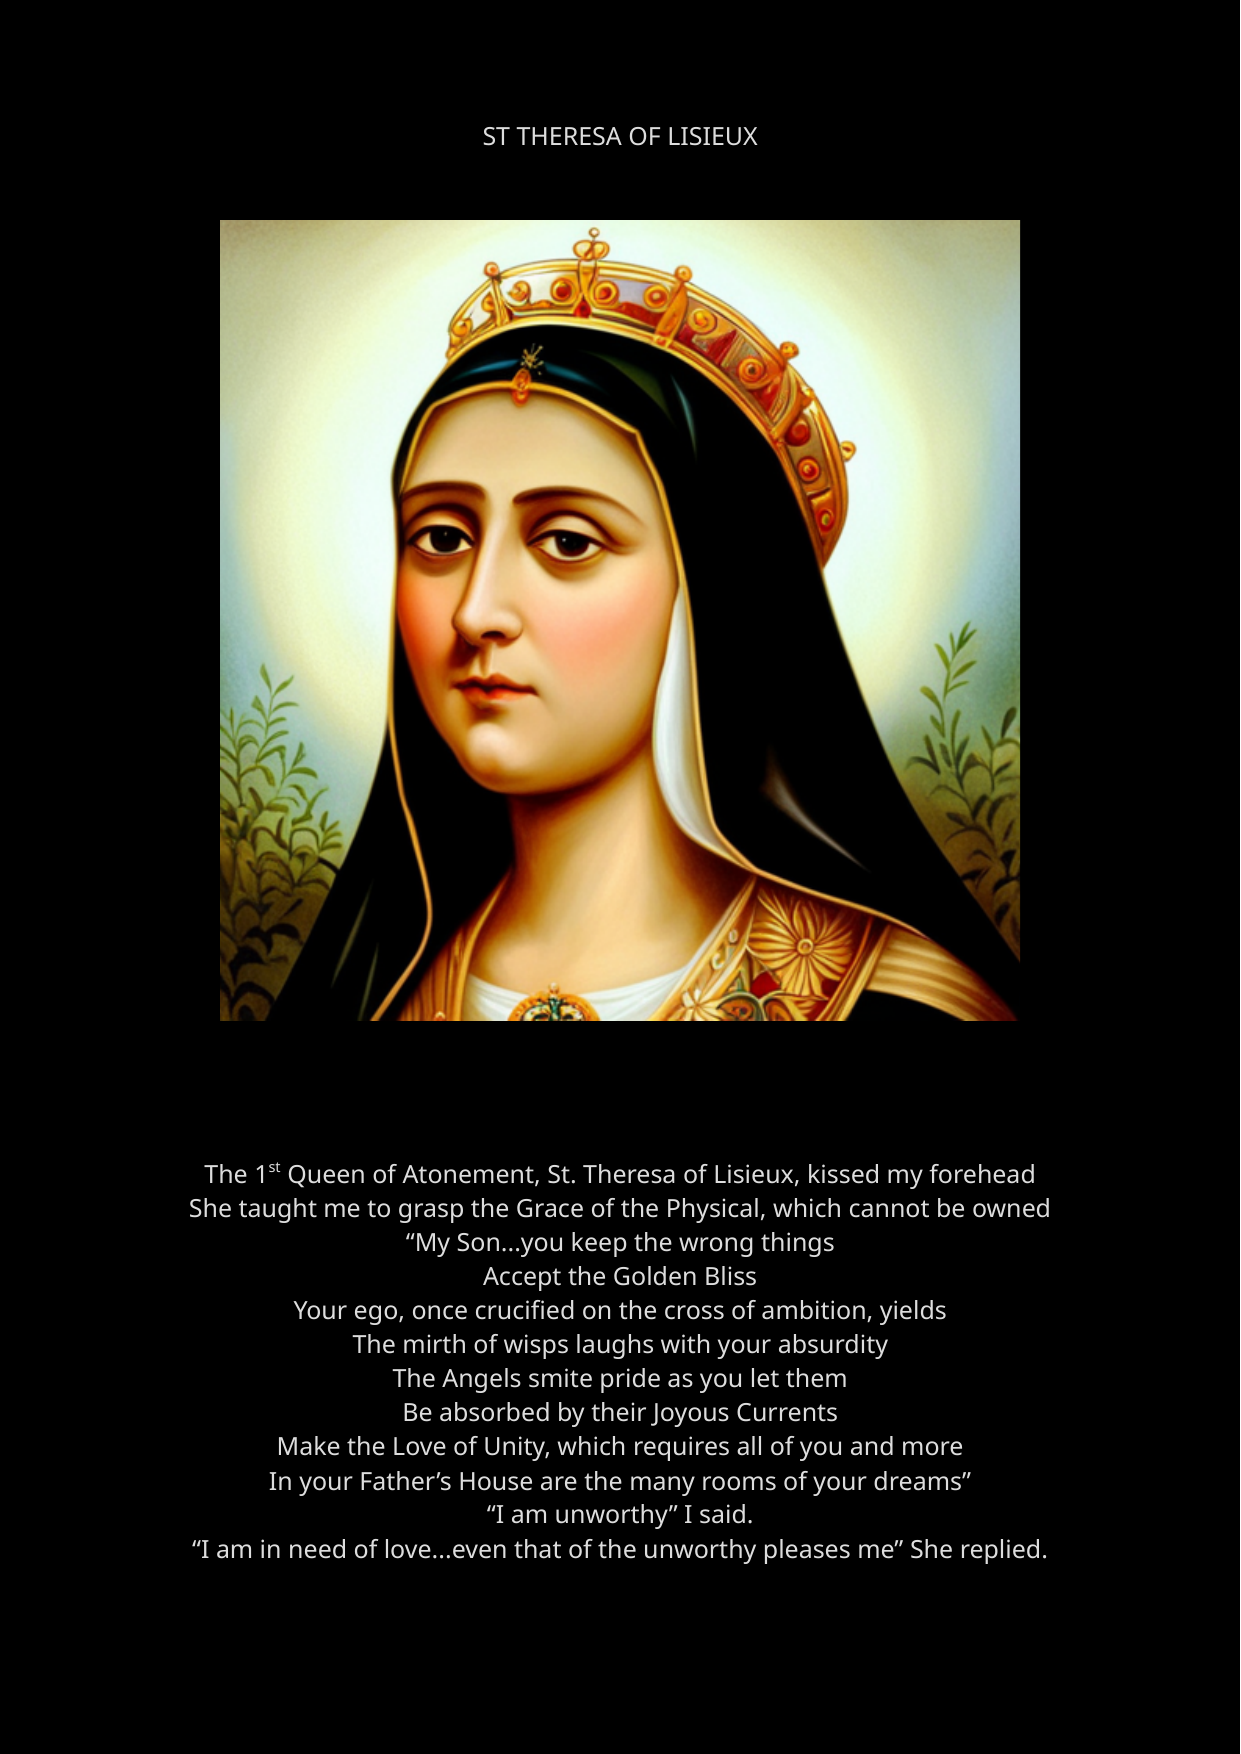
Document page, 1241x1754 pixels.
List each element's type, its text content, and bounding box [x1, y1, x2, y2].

text The mirth of wisps laughs with your absurdity [118, 1327, 1122, 1361]
text The 1st Queen of Atonement, St. Theresa of Lisieux, kissed my forehead [118, 1157, 1122, 1191]
text The Angels smite pride as you let them [118, 1361, 1122, 1395]
text Make the Love of Unity, which requires all of you and more [118, 1429, 1122, 1463]
text “I am unworthy” I said. [118, 1497, 1122, 1531]
text Accept the Golden Bliss [118, 1259, 1122, 1293]
text Your ego, once crucified on the cross of ambition, yields [118, 1293, 1122, 1327]
text She taught me to grasp the Grace of the Physical, which cannot be owned [118, 1191, 1122, 1225]
text In your Father’s House are the many rooms of your dreams” [118, 1463, 1122, 1497]
text “I am in need of love...even that of the unworthy pleases me” She replied. [118, 1531, 1122, 1565]
picture [220, 220, 1020, 1021]
text “My Son...you keep the wrong things [118, 1225, 1122, 1259]
text ST THERESA OF LISIEUX [118, 118, 1122, 152]
text Be absorbed by their Joyous Currents [118, 1395, 1122, 1429]
